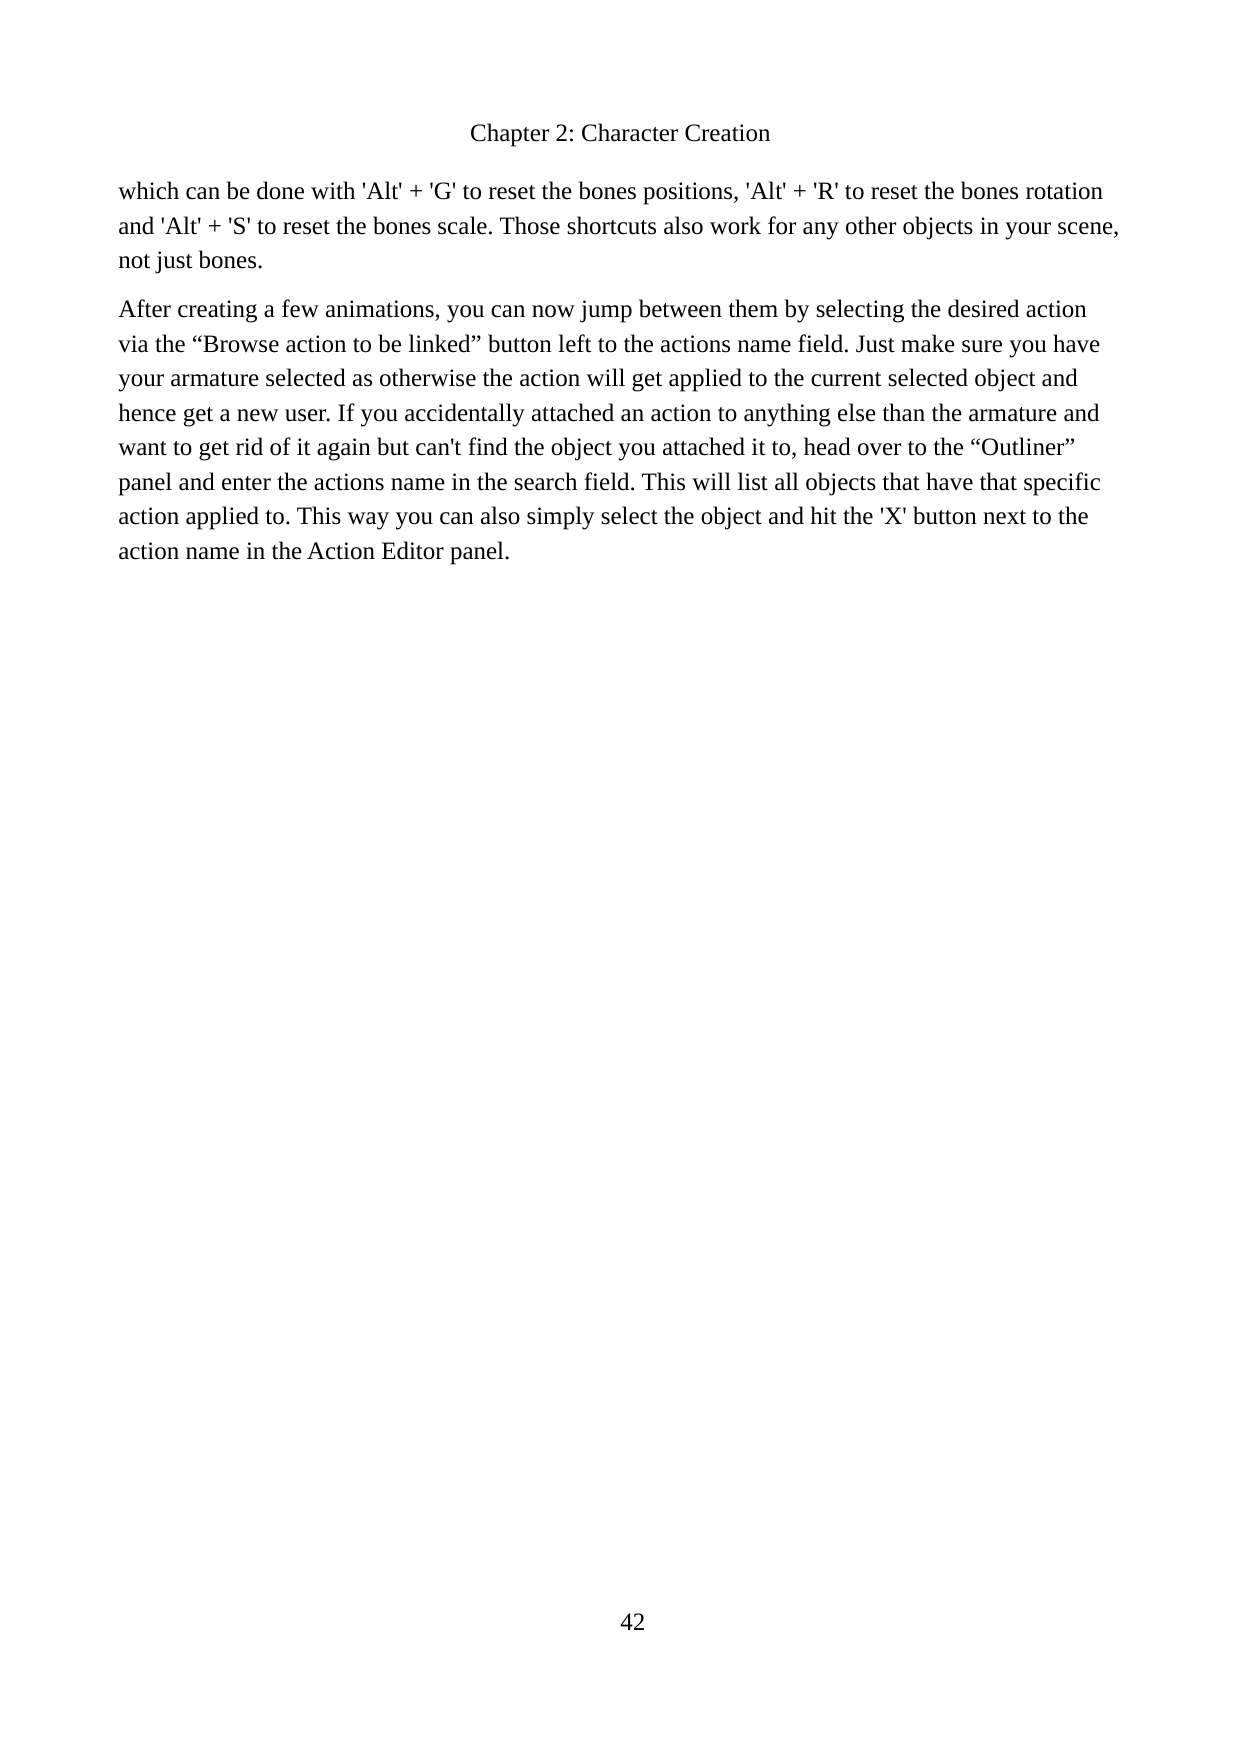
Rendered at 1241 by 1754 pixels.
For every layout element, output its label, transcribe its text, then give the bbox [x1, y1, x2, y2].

text After creating a few animations, you can now jump between them by selecting the desired action via the “Browse action to be linked” button left to the actions name field. Just make sure you have your armature selected as otherwise the action will get applied to the current selected object and hence get a new user. If you accidentally attached an action to anything else than the armature and want to get rid of it again but can't find the object you attached it to, head over to the “Outliner” panel and enter the actions name in the search field. This will list all objects that have that specific action applied to. This way you can also simply select the object and hit the 'X' button next to the action name in the Action Editor panel. [118, 294, 1122, 564]
text which can be done with 'Alt' + 'G' to reset the bones positions, 'Alt' + 'R' to reset the bones rotation and 'Alt' + 'S' to reset the bones scale. Those shortcuts also work for any other objects in your scene, not just bones. [118, 176, 1122, 274]
